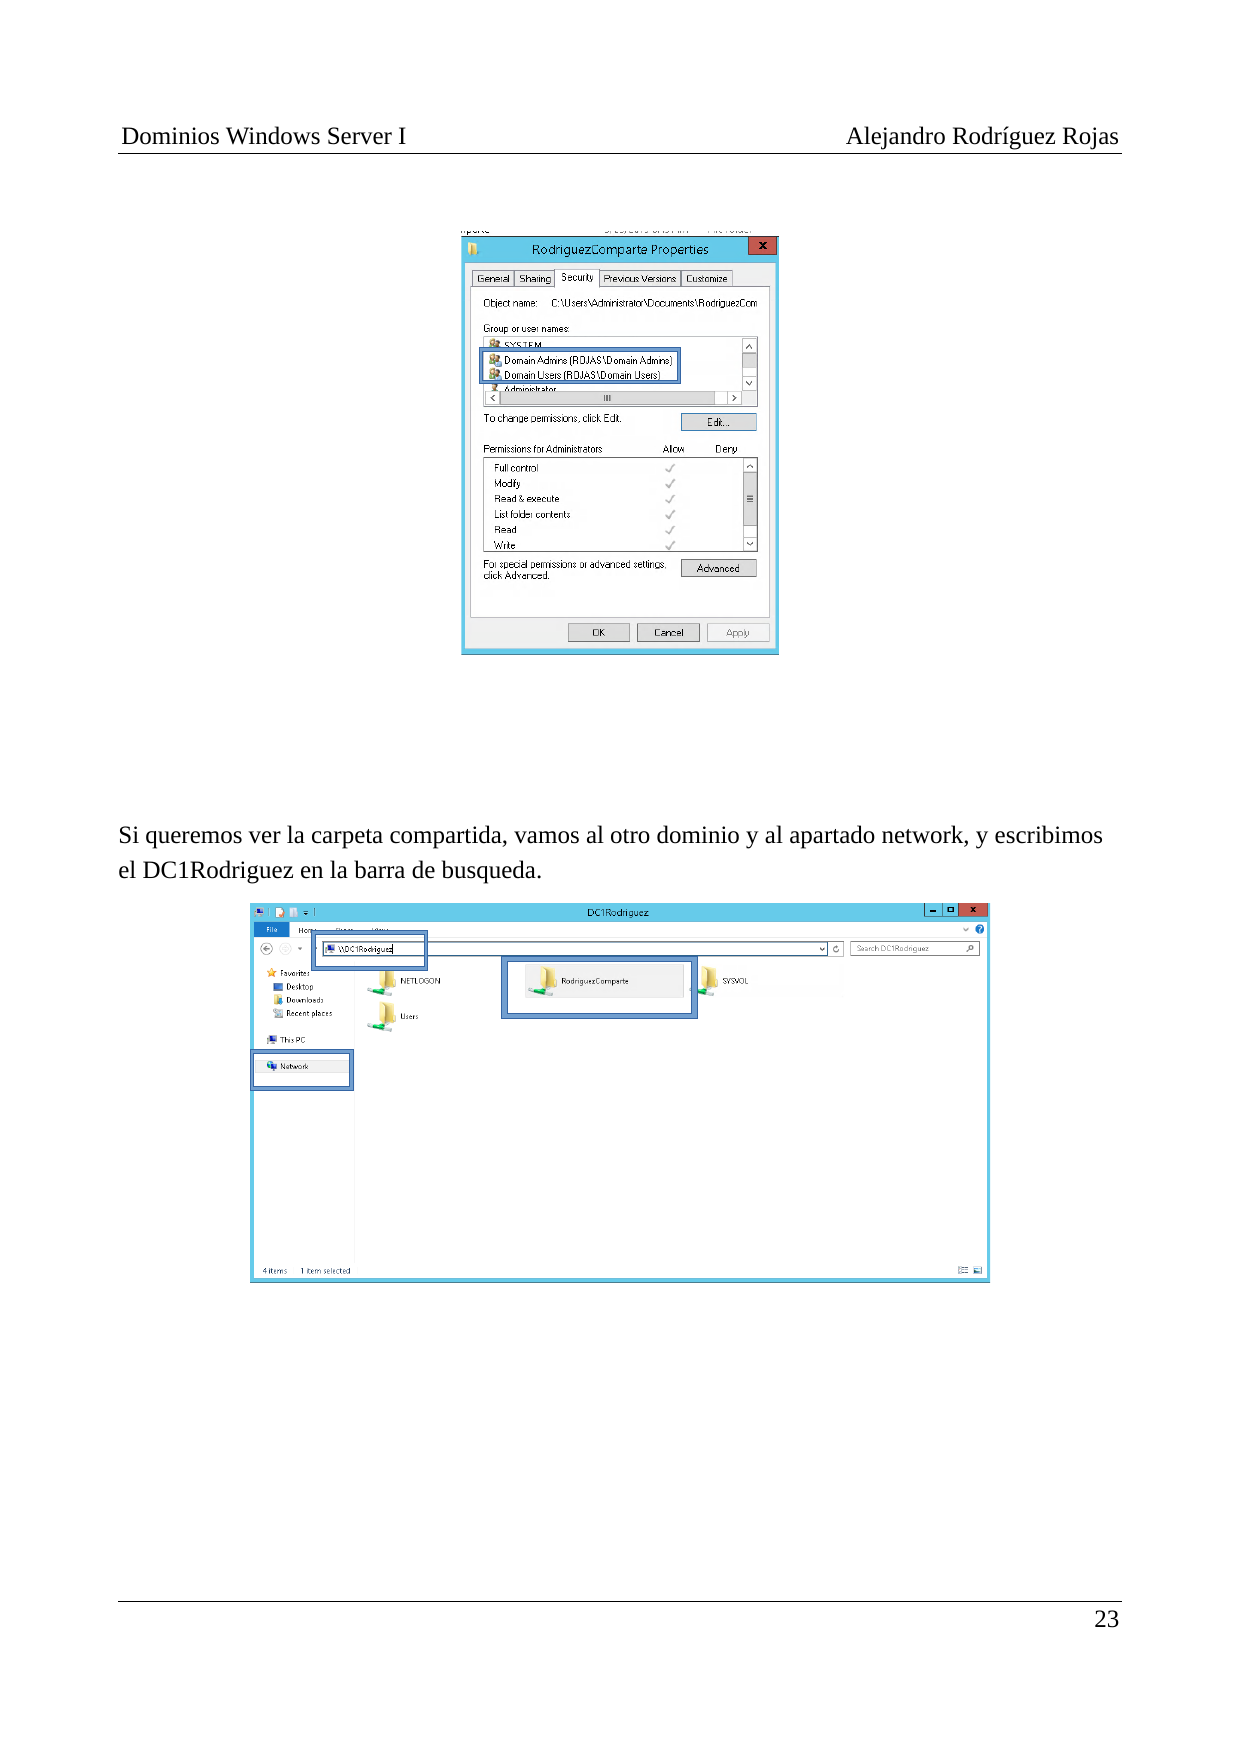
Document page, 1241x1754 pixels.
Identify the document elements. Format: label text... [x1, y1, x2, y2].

text Si queremos ver la carpeta compartida, vamos al otro dominio y al apartado network, y escribimos el DC1Rodriguez en la barra de busqueda. [118, 820, 1122, 883]
picture [254, 1054, 349, 1086]
picture [483, 352, 558, 380]
picture [250, 903, 991, 1284]
picture [461, 231, 558, 660]
